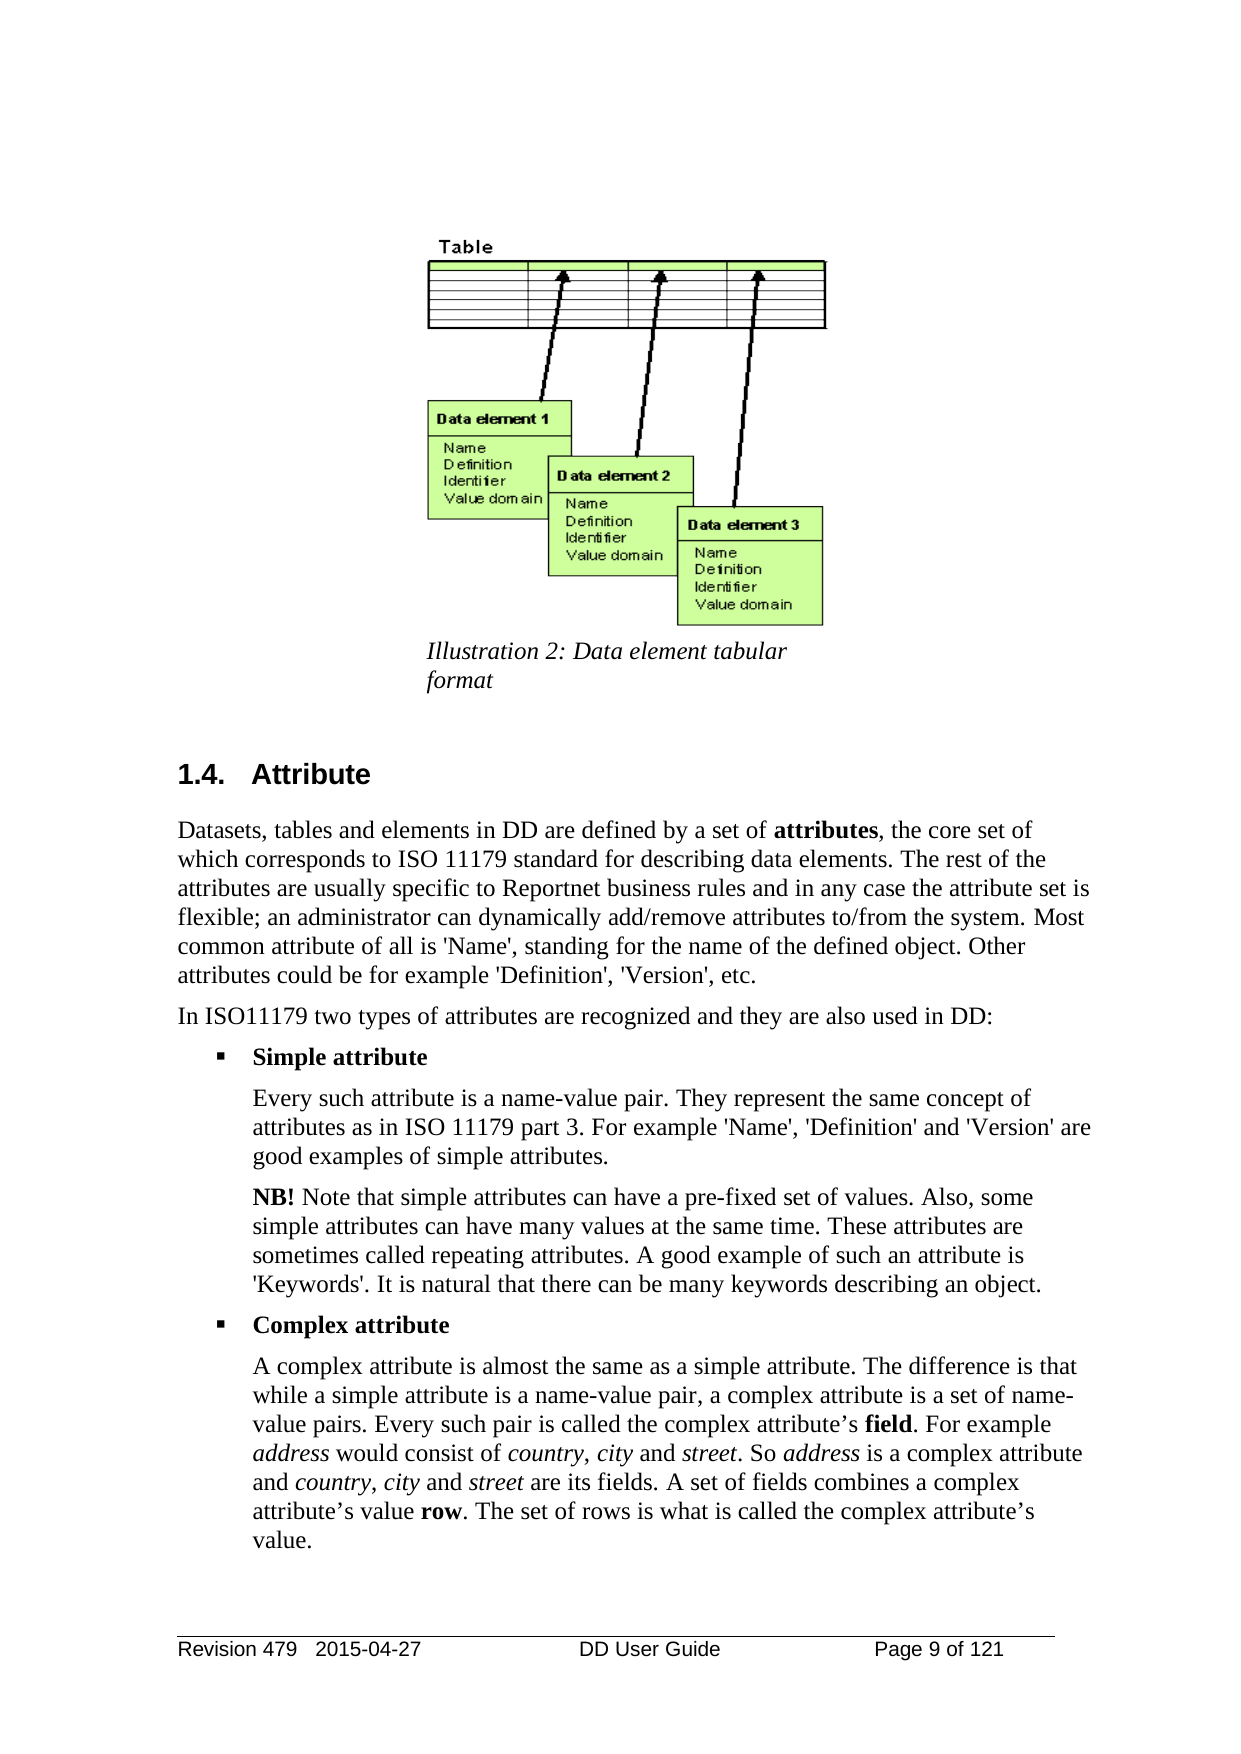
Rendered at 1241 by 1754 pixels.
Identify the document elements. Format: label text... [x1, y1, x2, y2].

text A complex attribute is almost the same as a simple attribute. The difference is that while a simple attribute is a name-value pair, a complex attribute is a set of name-value pairs. Every such pair is called the complex attribute’s field. For example address would consist of country, city and street. So address is a complex attribute and country, city and street are its fields. A set of fields combines a complex attribute’s value row. The set of rows is what is called the complex attribute’s value. [252, 1351, 1092, 1554]
picture [426, 231, 844, 636]
subtitle Attribute [177, 757, 1092, 790]
list Simple attribute [215, 1042, 1092, 1071]
text Illustration 2: Data element tabular format [426, 636, 843, 694]
text Datasets, tables and elements in DD are defined by a set of attributes, the core set of which corresponds to ISO 11179 standard for describing data elements. The rest of the attributes are usually specific to Reportnet business rules and in any case the attribute set is flexible; an administrator can dynamically add/remove attributes to/from the system. Most common attribute of all is 'Name', standing for the name of the defined object. Other attributes could be for example 'Definition', 'Version', etc. [177, 815, 1092, 989]
text NB! Note that simple attributes can have a pre-fixed set of values. Also, some simple attributes can have many values at the same time. These attributes are sometimes called repeating attributes. A good example of such an attribute is 'Keywords'. It is natural that there can be many keywords describing an object. [252, 1182, 1092, 1298]
text In ISO11179 two types of attributes are recognized and they are also used in DD: [177, 1001, 1092, 1030]
list Complex attribute [215, 1310, 1092, 1339]
text Every such attribute is a name-value pair. They represent the same concept of attributes as in ISO 11179 part 3. For example 'Name', 'Definition' and 'Version' are good examples of simple attributes. [252, 1083, 1092, 1170]
